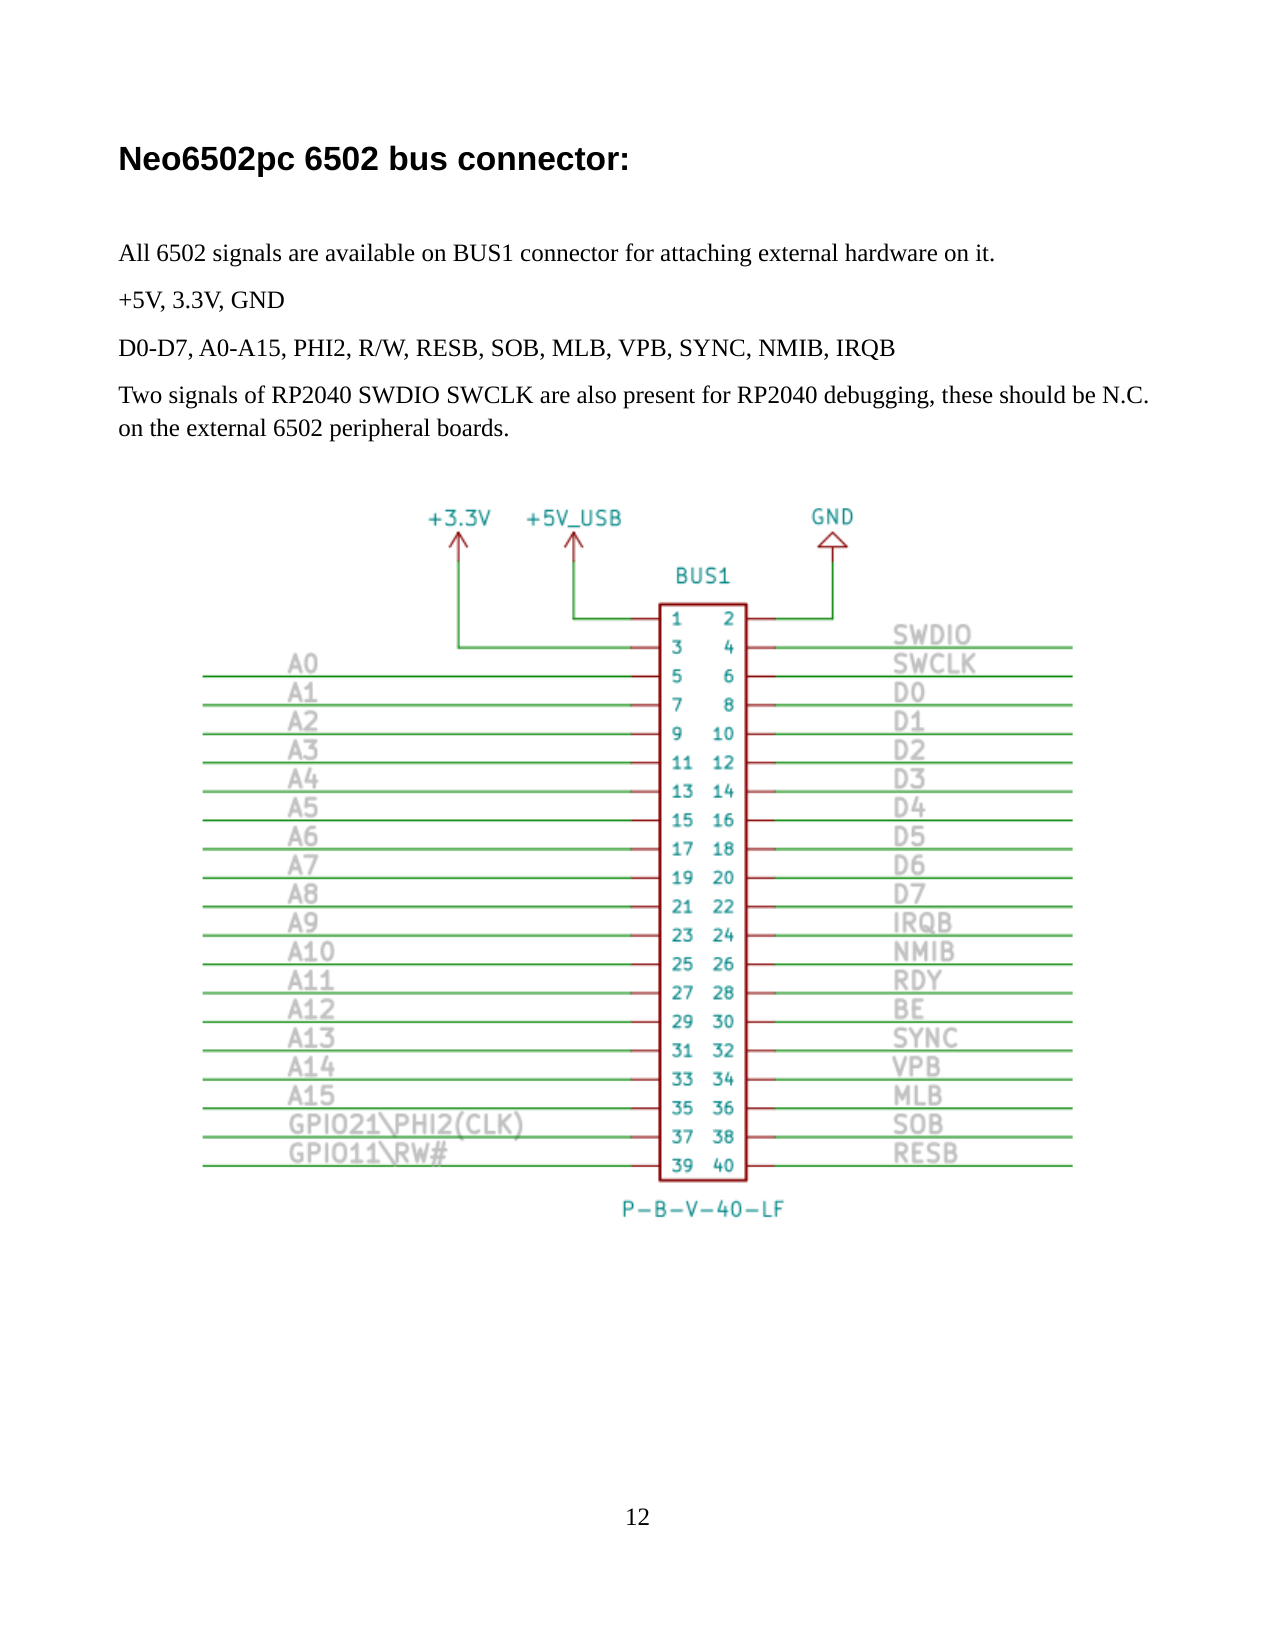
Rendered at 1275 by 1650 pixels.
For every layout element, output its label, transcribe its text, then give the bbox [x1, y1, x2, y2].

text All 6502 signals are available on BUS1 connector for attaching external hardware on it. [118, 238, 1157, 266]
text +5V, 3.3V, GND [118, 285, 1157, 314]
picture [202, 446, 1073, 1250]
subtitle Neo6502pc 6502 bus connector: [118, 139, 1157, 178]
text D0-D7, A0-A15, PHI2, R/W, RESB, SOB, MLB, VPB, SYNC, NMIB, IRQB [118, 333, 1157, 362]
text Two signals of RP2040 SWDIO SWCLK are also present for RP2040 debugging, these should be N.C. on the external 6502 peripheral boards. [118, 381, 1157, 442]
